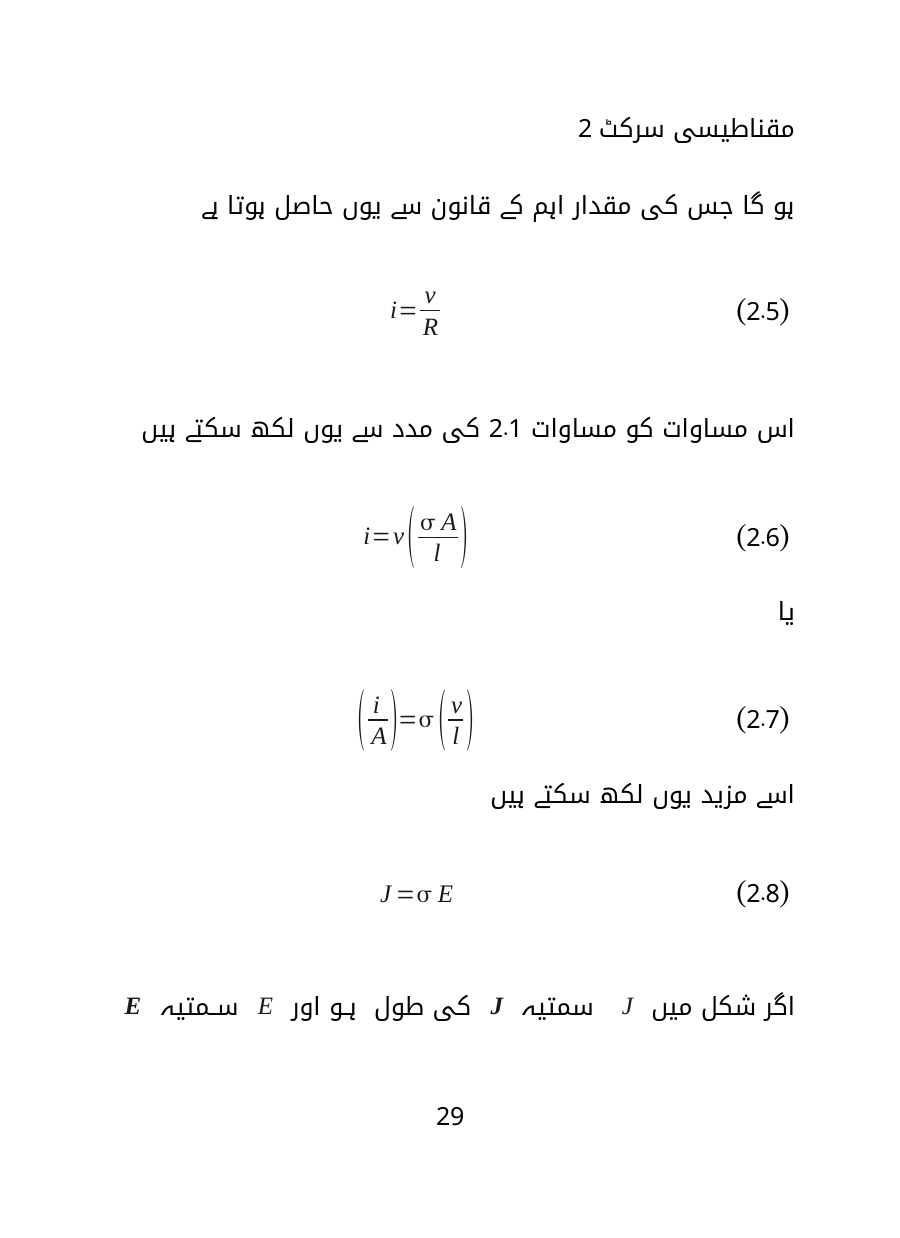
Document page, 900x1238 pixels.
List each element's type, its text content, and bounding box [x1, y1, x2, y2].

table_header (2.5) [718, 276, 795, 359]
text یا [105, 588, 795, 636]
table_header [105, 865, 718, 936]
table_header (2.6) [718, 500, 795, 588]
table_header (2.8) [718, 865, 795, 936]
text اگر شکل میں سمتیہکی طول ہو اورسمتیہکی طول ہو جہاں ان دونوں سمتیہ کی سمت ہے تب اس مساوات کو یوں لکھا جا سکتا ہے۔ [105, 983, 795, 1030]
text اس مساوات کو مساوات 2.1 کی مدد سے یوں لکھ سکتے ہیں [105, 406, 795, 453]
table_header [105, 500, 718, 588]
text اسے مزید یوں لکھ سکتے ہیں [105, 771, 795, 818]
table_header [105, 276, 718, 359]
table_header [105, 682, 718, 771]
text اگر اس سلاخ کے سروں پر برقی دباؤ ڈالی جائے جیسا کہ شکل2.2 میں دکھایا گیا ہے تو اس میں برقی رو کا بہاؤ ہو گا جس کی مقدار اہم کے قانون سے یوں حاصل ہوتا ہے [105, 182, 795, 230]
table_header (2.7) [718, 682, 795, 771]
